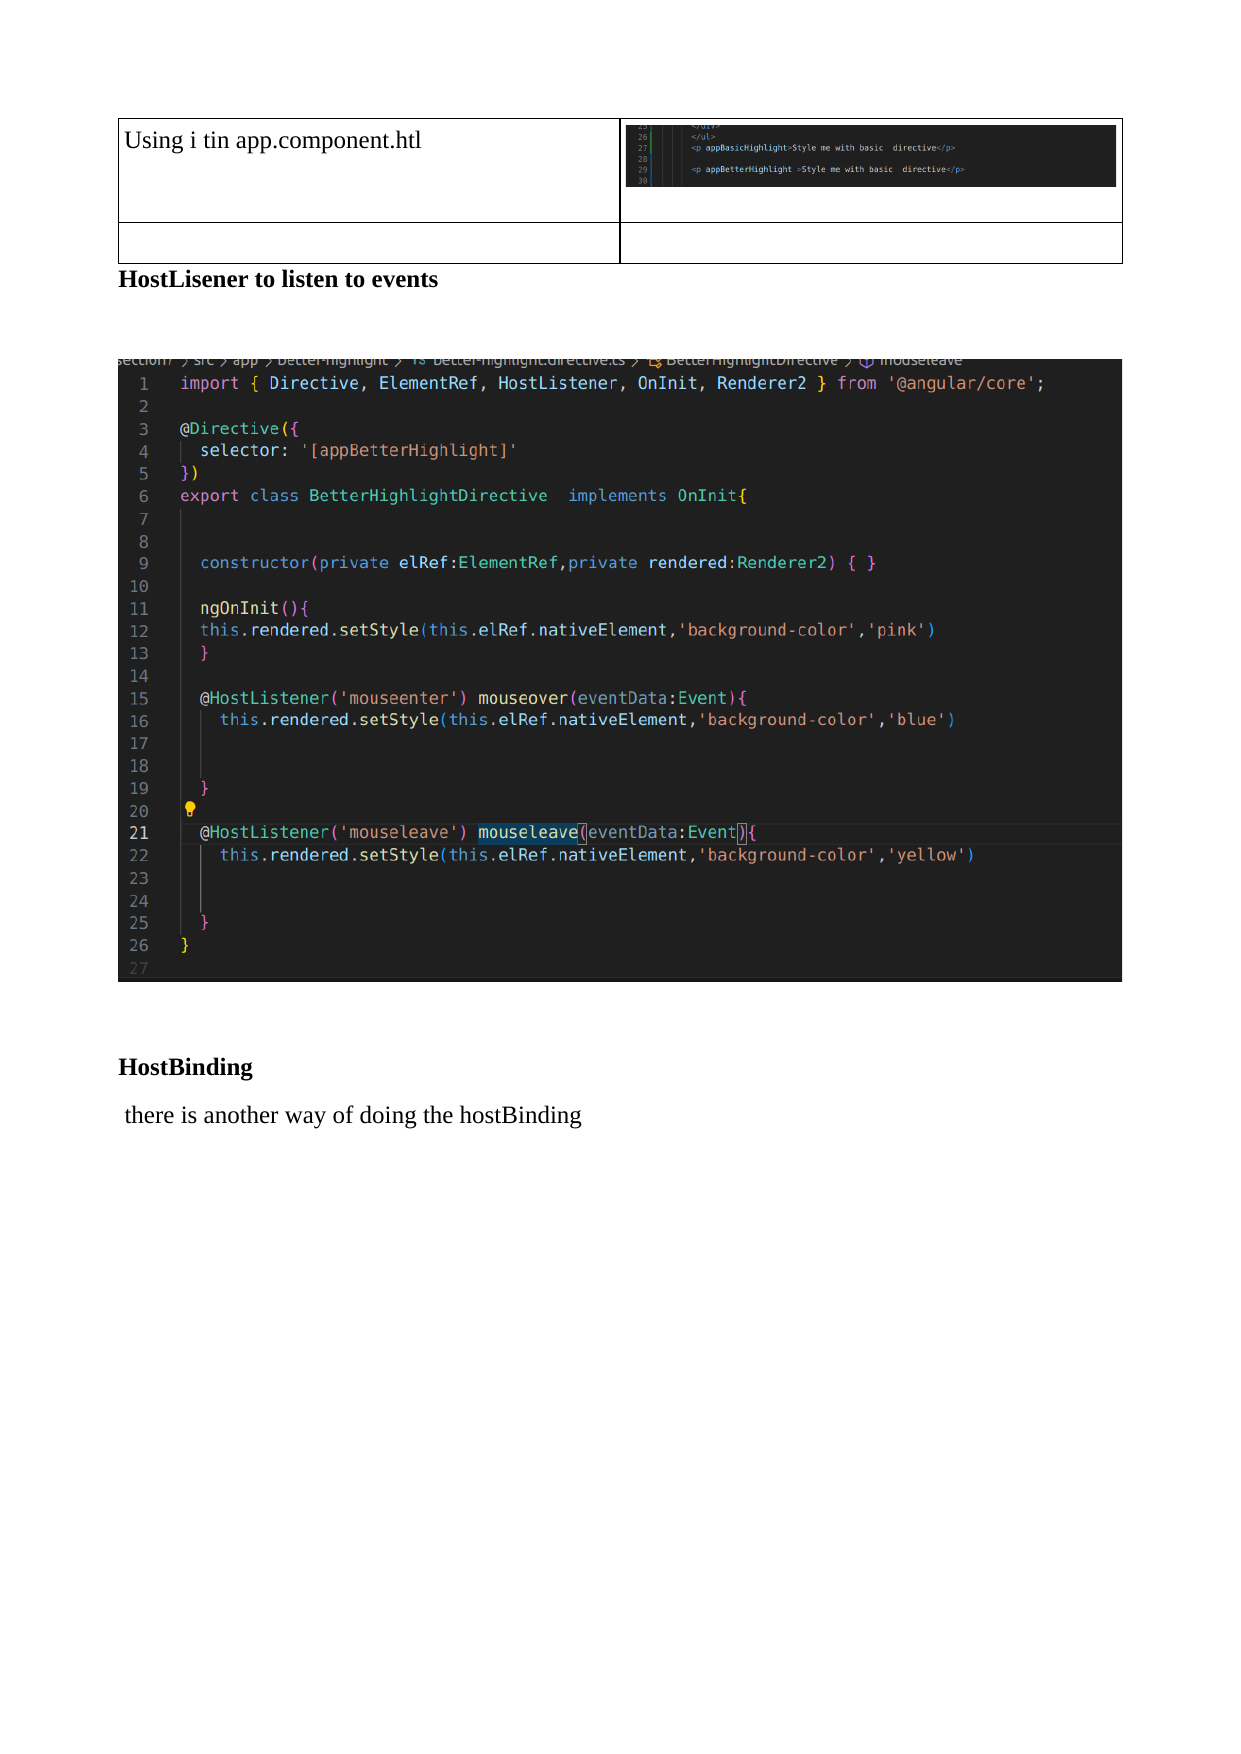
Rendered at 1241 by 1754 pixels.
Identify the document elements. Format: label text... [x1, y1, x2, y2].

text there is another way of doing the hostBinding [118, 1100, 1122, 1128]
table_cell [621, 223, 1122, 263]
text HostLisener to listen to events [118, 264, 1122, 293]
table_cell Using i tin app.component.htl [119, 119, 619, 222]
text HostBinding [118, 982, 1122, 1081]
picture [625, 125, 1117, 187]
table_cell [621, 119, 1122, 222]
table_cell [119, 223, 619, 263]
picture [118, 359, 1123, 982]
